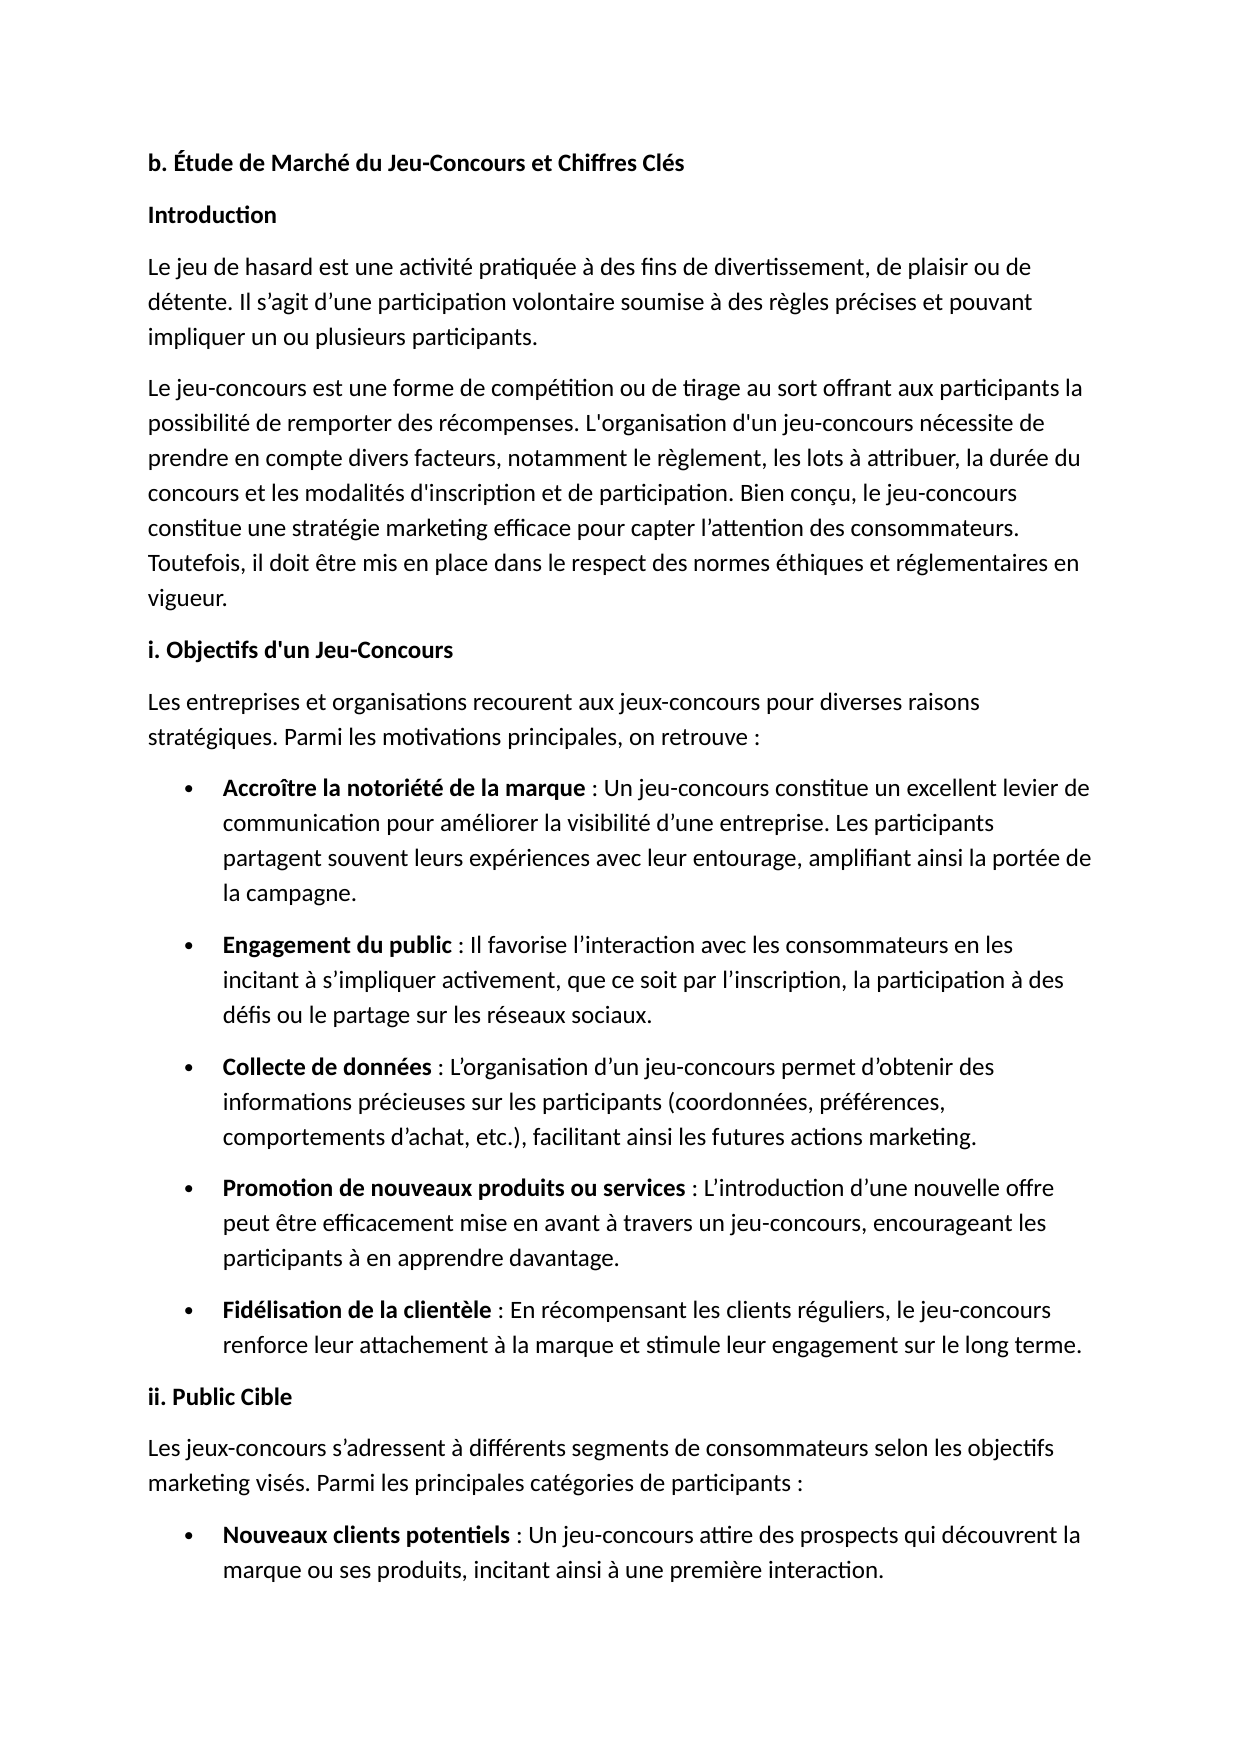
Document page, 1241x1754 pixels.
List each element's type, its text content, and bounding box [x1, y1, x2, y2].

list Nouveaux clients potentiels : Un jeu-concours attire des prospects qui découvrent la marque ou ses produits, incitant ainsi à une première interaction. [185, 1519, 1093, 1585]
list Accroître la notoriété de la marque : Un jeu-concours constitue un excellent levier de communication pour améliorer la visibilité d’une entreprise. Les participants partagent souvent leurs expériences avec leur entourage, amplifiant ainsi la portée de la campagne. [185, 773, 1093, 908]
list Collecte de données : L’organisation d’un jeu-concours permet d’obtenir des informations précieuses sur les participants (coordonnées, préférences, comportements d’achat, etc.), facilitant ainsi les futures actions marketing. [185, 1051, 1093, 1151]
text Introduction [148, 199, 1093, 230]
text Les entreprises et organisations recourent aux jeux-concours pour diverses raisons stratégiques. Parmi les motivations principales, on retrouve : [148, 686, 1093, 751]
text Les jeux-concours s’adressent à différents segments de consommateurs selon les objectifs marketing visés. Parmi les principales catégories de participants : [148, 1433, 1093, 1498]
text Le jeu-concours est une forme de compétition ou de tirage au sort offrant aux participants la possibilité de remporter des récompenses. L'organisation d'un jeu-concours nécessite de prendre en compte divers facteurs, notamment le règlement, les lots à attribuer, la durée du concours et les modalités d'inscription et de participation. Bien conçu, le jeu-concours constitue une stratégie marketing efficace pour capter l’attention des consommateurs. Toutefois, il doit être mis en place dans le respect des normes éthiques et réglementaires en vigueur. [148, 373, 1093, 613]
text b. Étude de Marché du Jeu-Concours et Chiffres Clés [148, 148, 1093, 178]
list Engagement du public : Il favorise l’interaction avec les consommateurs en les incitant à s’impliquer activement, que ce soit par l’inscription, la participation à des défis ou le partage sur les réseaux sociaux. [185, 929, 1093, 1030]
text Le jeu de hasard est une activité pratiquée à des fins de divertissement, de plaisir ou de détente. Il s’agit d’une participation volontaire soumise à des règles précises et pouvant impliquer un ou plusieurs participants. [148, 251, 1093, 351]
list Fidélisation de la clientèle : En récompensant les clients réguliers, le jeu-concours renforce leur attachement à la marque et stimule leur engagement sur le long terme. [185, 1294, 1093, 1360]
text i. Objectifs d'un Jeu-Concours [148, 634, 1093, 665]
text ii. Public Cible [148, 1381, 1093, 1411]
list Promotion de nouveaux produits ou services : L’introduction d’une nouvelle offre peut être efficacement mise en avant à travers un jeu-concours, encourageant les participants à en apprendre davantage. [185, 1173, 1093, 1273]
